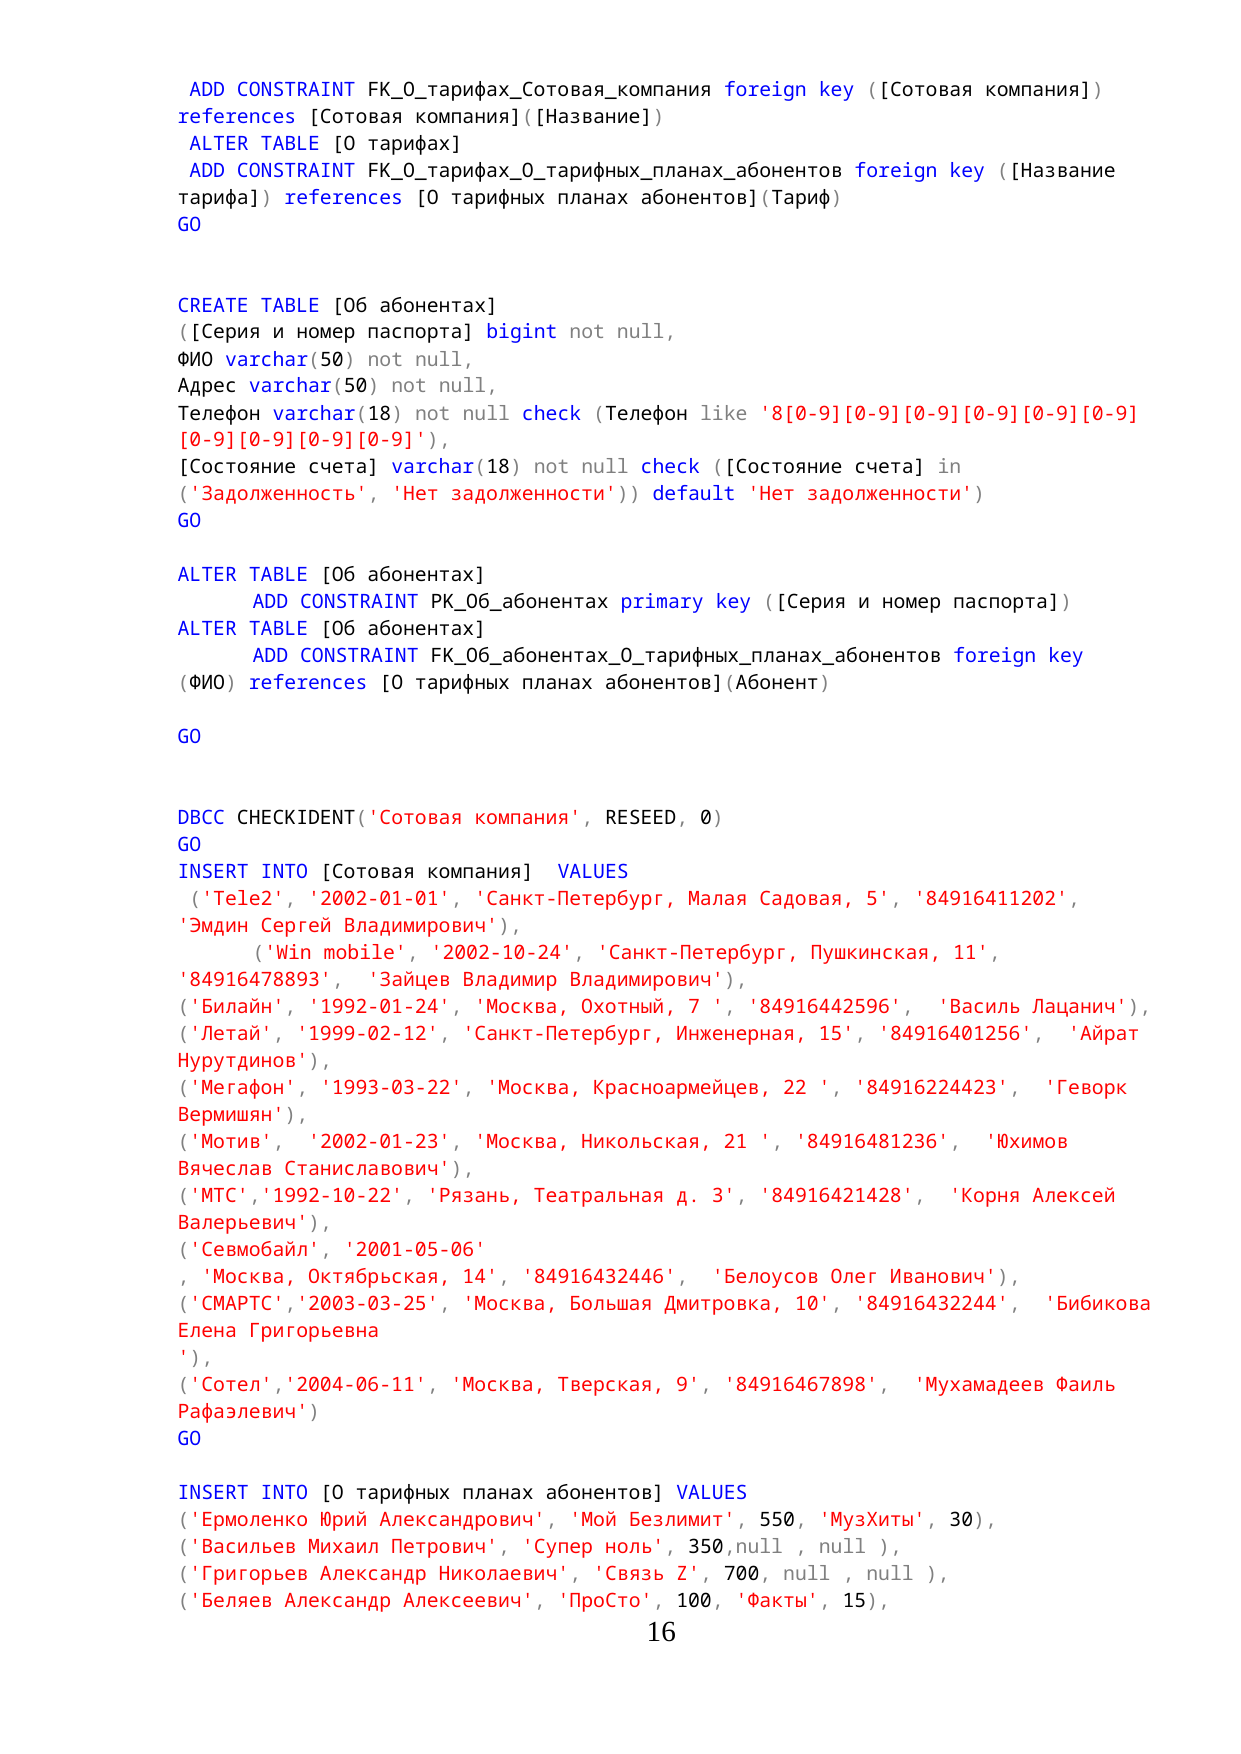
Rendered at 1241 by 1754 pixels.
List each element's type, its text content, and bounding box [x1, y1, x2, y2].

text ('Сотел','2004-06-11', 'Москва, Тверская, 9', '84916467898', 'Мухамадеев Фаиль Рафаэлевич') [177, 1370, 1152, 1424]
text ('Григорьев Александр Николаевич', 'Связь Z', 700, null , null ), [177, 1559, 1152, 1586]
text GO [177, 210, 1152, 237]
text CREATE TABLE [Об абонентах] [177, 291, 1152, 318]
text '), [177, 1343, 1152, 1370]
text ADD CONSTRAINT FK_О_тарифах_О_тарифных_планах_абонентов foreign key ([Название тарифа]) references [О тарифных планах абонентов](Тариф) [177, 156, 1152, 210]
text , 'Москва, Октябрьская, 14', '84916432446', 'Белоусов Олег Иванович'), [177, 1262, 1152, 1289]
text Адрес varchar(50) not null, [177, 372, 1152, 399]
text GO [177, 1424, 1152, 1451]
text GO [177, 507, 1152, 534]
text ALTER TABLE [О тарифах] [177, 129, 1152, 156]
text Телефон varchar(18) not null check (Телефон like '8[0-9][0-9][0-9][0-9][0-9][0-9][0-9][0-9][0-9][0-9]'), [177, 399, 1152, 453]
text INSERT INTO [О тарифных планах абонентов] VALUES [177, 1478, 1152, 1505]
text DBCC CHECKIDENT('Сотовая компания', RESEED, 0) [177, 803, 1152, 830]
text ('Севмобайл', '2001-05-06' [177, 1235, 1152, 1262]
text ('Билайн', '1992-01-24', 'Москва, Охотный, 7 ', '84916442596', 'Василь Лацанич'), [177, 992, 1152, 1019]
text ('Мотив', '2002-01-23', 'Москва, Никольская, 21 ', '84916481236', 'Юхимов Вячеслав Станиславович'), [177, 1127, 1152, 1181]
text ADD CONSTRAINT FK_О_тарифах_Сотовая_компания foreign key ([Сотовая компания]) references [Сотовая компания]([Название]) [177, 75, 1152, 129]
text ('Беляев Александр Алексеевич', 'ПроСто', 100, 'Факты', 15), [177, 1586, 1152, 1613]
text GO [177, 722, 1152, 749]
text ALTER TABLE [Об абонентах] [177, 614, 1152, 642]
text INSERT INTO [Сотовая компания] VALUES [177, 857, 1152, 884]
text ФИО varchar(50) not null, [177, 345, 1152, 372]
text ('Летай', '1999-02-12', 'Санкт-Петербург, Инженерная, 15', '84916401256', 'Айрат Нурутдинов'), [177, 1019, 1152, 1073]
text ALTER TABLE [Об абонентах] [177, 561, 1152, 588]
text ('Васильев Михаил Петрович', 'Супер ноль', 350,null , null ), [177, 1532, 1152, 1559]
text ('Tele2', '2002-01-01', 'Санкт-Петербург, Малая Садовая, 5', '84916411202', 'Эмдин Сергей Владимирович'), [177, 884, 1152, 938]
text ADD CONSTRAINT PK_Об_абонентах primary key ([Серия и номер паспорта]) [177, 588, 1152, 614]
text ('Мегафон', '1993-03-22', 'Москва, Красноармейцев, 22 ', '84916224423', 'Геворк Вермишян'), [177, 1073, 1152, 1127]
text ([Серия и номер паспорта] bigint not null, [177, 318, 1152, 345]
text ('Ермоленко Юрий Александрович', 'Мой Безлимит', 550, 'МузХиты', 30), [177, 1505, 1152, 1532]
text ('МТС','1992-10-22', 'Рязань, Театральная д. 3', '84916421428', 'Корня Алексей Валерьевич'), [177, 1181, 1152, 1235]
text ADD CONSTRAINT FK_Об_абонентах_О_тарифных_планах_абонентов foreign key (ФИО) references [О тарифных планах абонентов](Абонент) [177, 642, 1152, 696]
text ('Win mobile', '2002-10-24', 'Санкт-Петербург, Пушкинская, 11', '84916478893', 'Зайцев Владимир Владимирович'), [177, 938, 1152, 992]
text GO [177, 830, 1152, 857]
text [Состояние счета] varchar(18) not null check ([Состояние счета] in ('Задолженность', 'Нет задолженности')) default 'Нет задолженности') [177, 453, 1152, 507]
text ('СМАРТС','2003-03-25', 'Москва, Большая Дмитровка, 10', '84916432244', 'Бибикова Елена Григорьевна [177, 1289, 1152, 1343]
